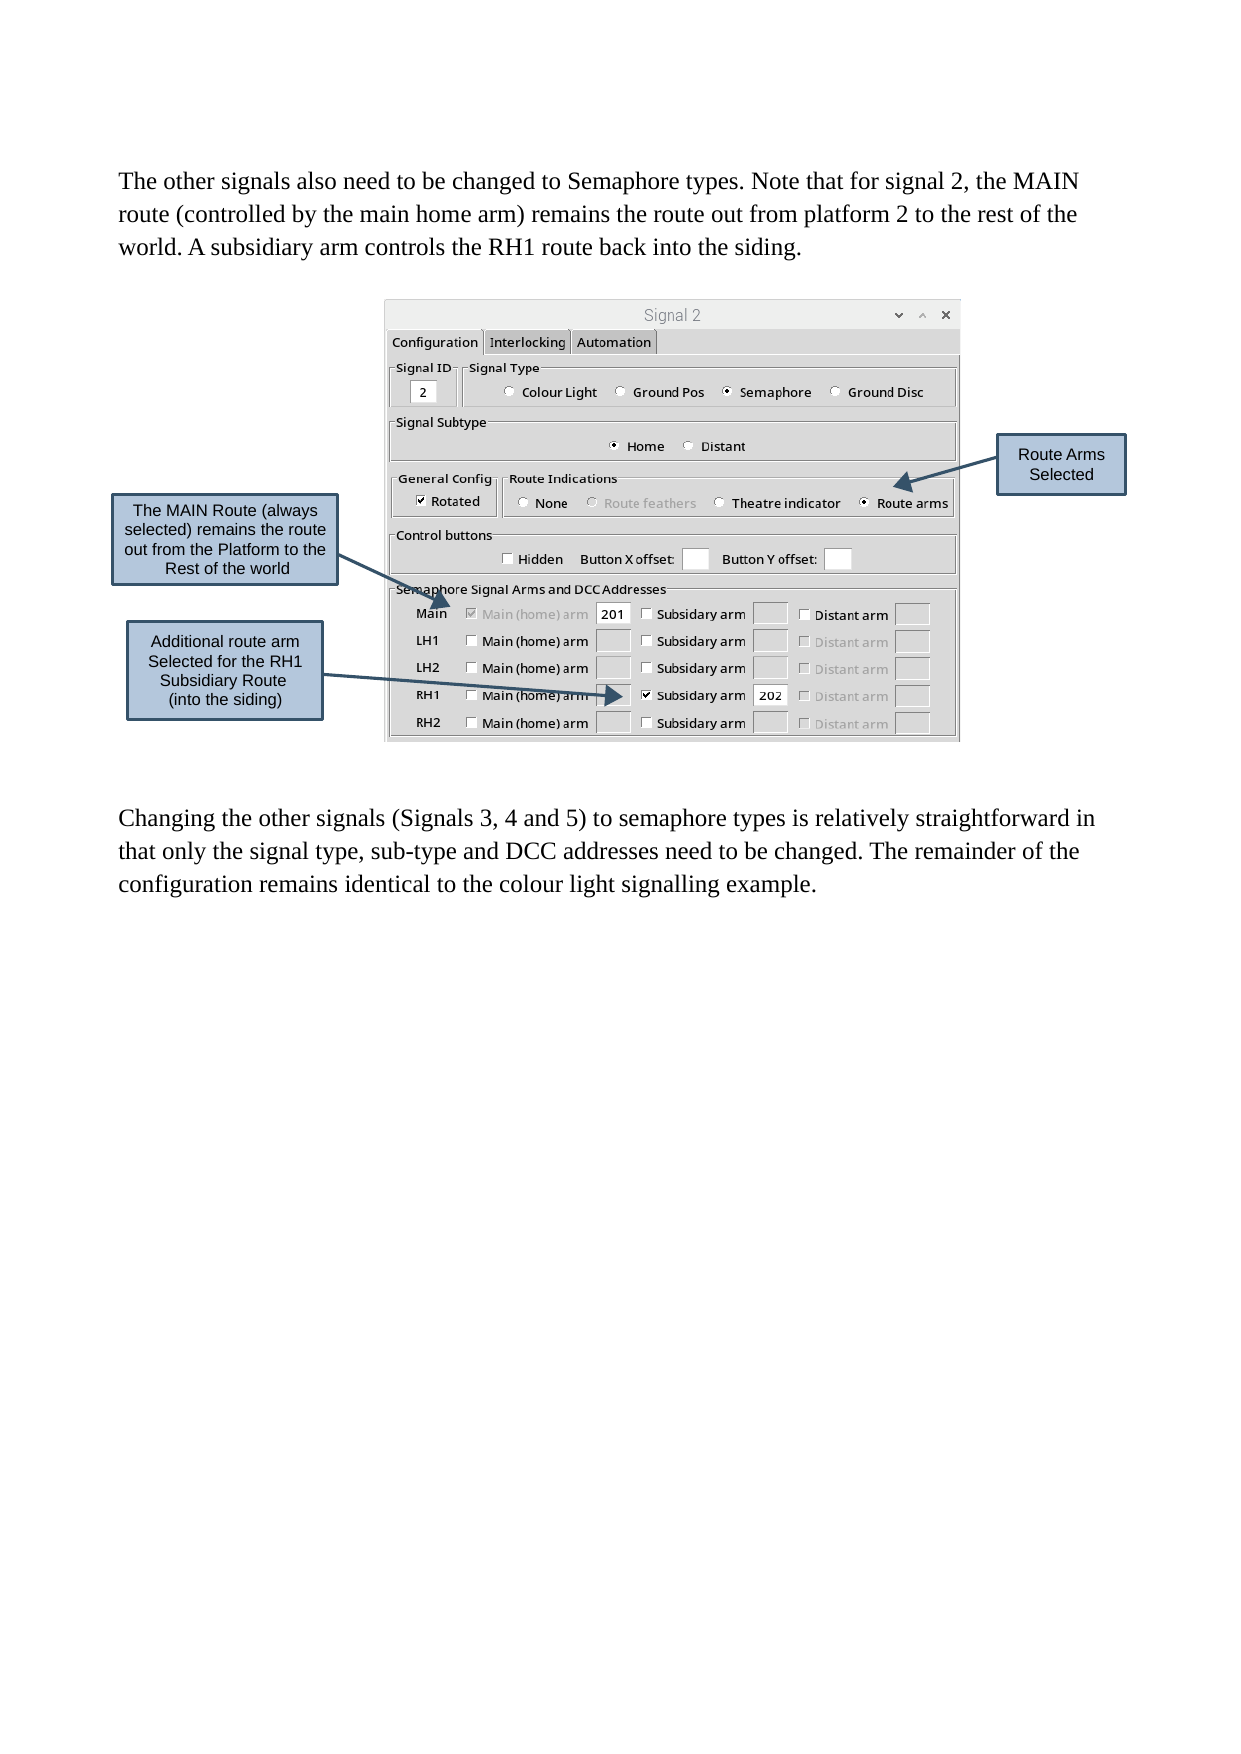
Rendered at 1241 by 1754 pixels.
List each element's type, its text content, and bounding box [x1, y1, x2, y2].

text The other signals also need to be changed to Semaphore types. Note that for signal 2, the MAIN route (controlled by the main home arm) remains the route out from platform 2 to the rest of the world. A subsidiary arm controls the RH1 route back into the siding. [118, 166, 1122, 261]
text Changing the other signals (Signals 3, 4 and 5) to semaphore types is relatively straightforward in that only the signal type, sub-type and DCC addresses need to be changed. The remainder of the configuration remains identical to the colour light signalling example. [118, 803, 1122, 898]
picture [384, 299, 961, 742]
